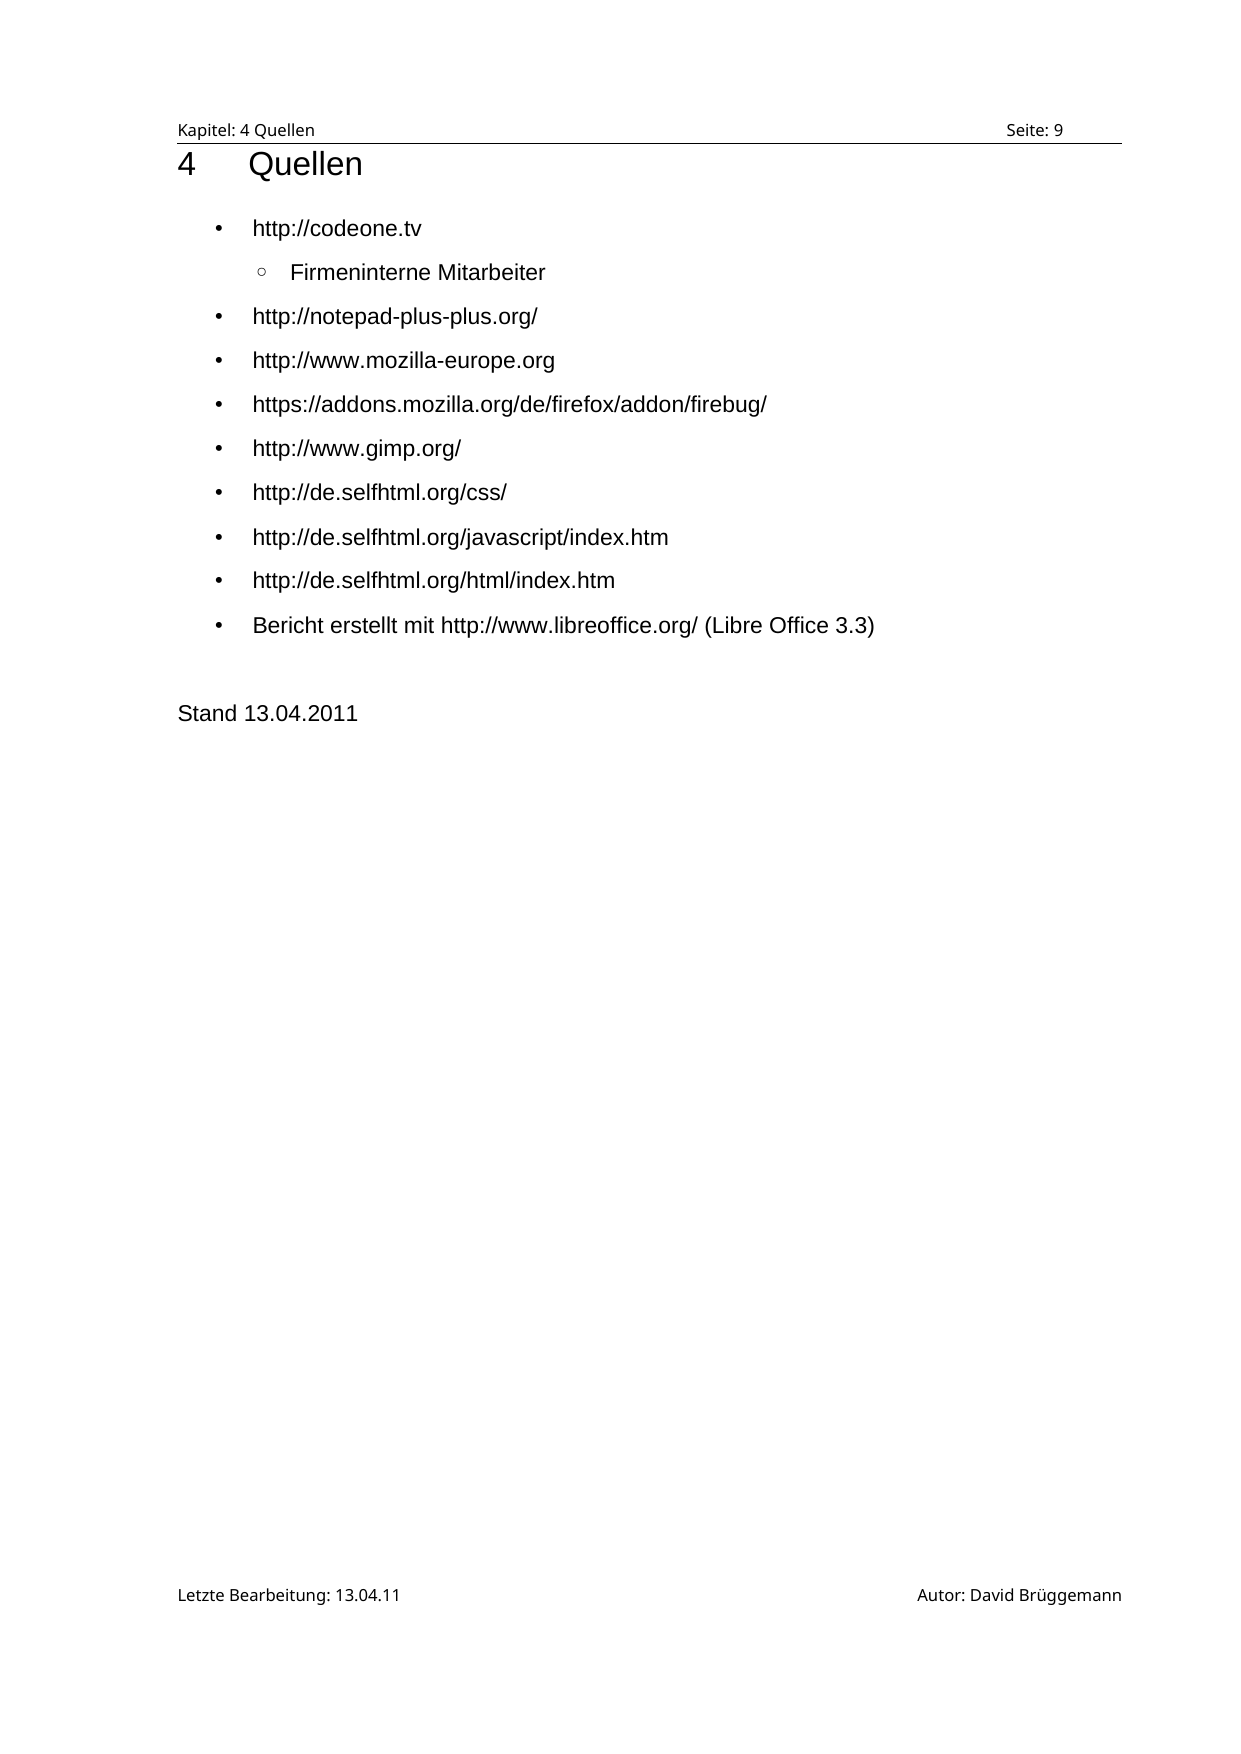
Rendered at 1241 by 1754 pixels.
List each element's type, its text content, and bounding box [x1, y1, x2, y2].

list http://de.selfhtml.org/html/index.htm [215, 567, 1122, 594]
list https://addons.mozilla.org/de/firefox/addon/firebug/ [215, 391, 1122, 418]
list http://www.gimp.org/ [215, 435, 1122, 462]
list http://de.selfhtml.org/css/ [215, 479, 1122, 506]
list http://de.selfhtml.org/javascript/index.htm [215, 523, 1122, 550]
list http://www.mozilla-europe.org [215, 347, 1122, 373]
subtitle Quellen [177, 144, 1122, 182]
list http://codeone.tv [215, 215, 1122, 241]
text Stand 13.04.2011 [177, 700, 1122, 726]
list Bericht erstellt mit http://www.libreoffice.org/ (Libre Office 3.3) [215, 612, 1122, 638]
list Firmeninterne Mitarbeiter [252, 259, 1122, 285]
list http://notepad-plus-plus.org/ [215, 303, 1122, 329]
